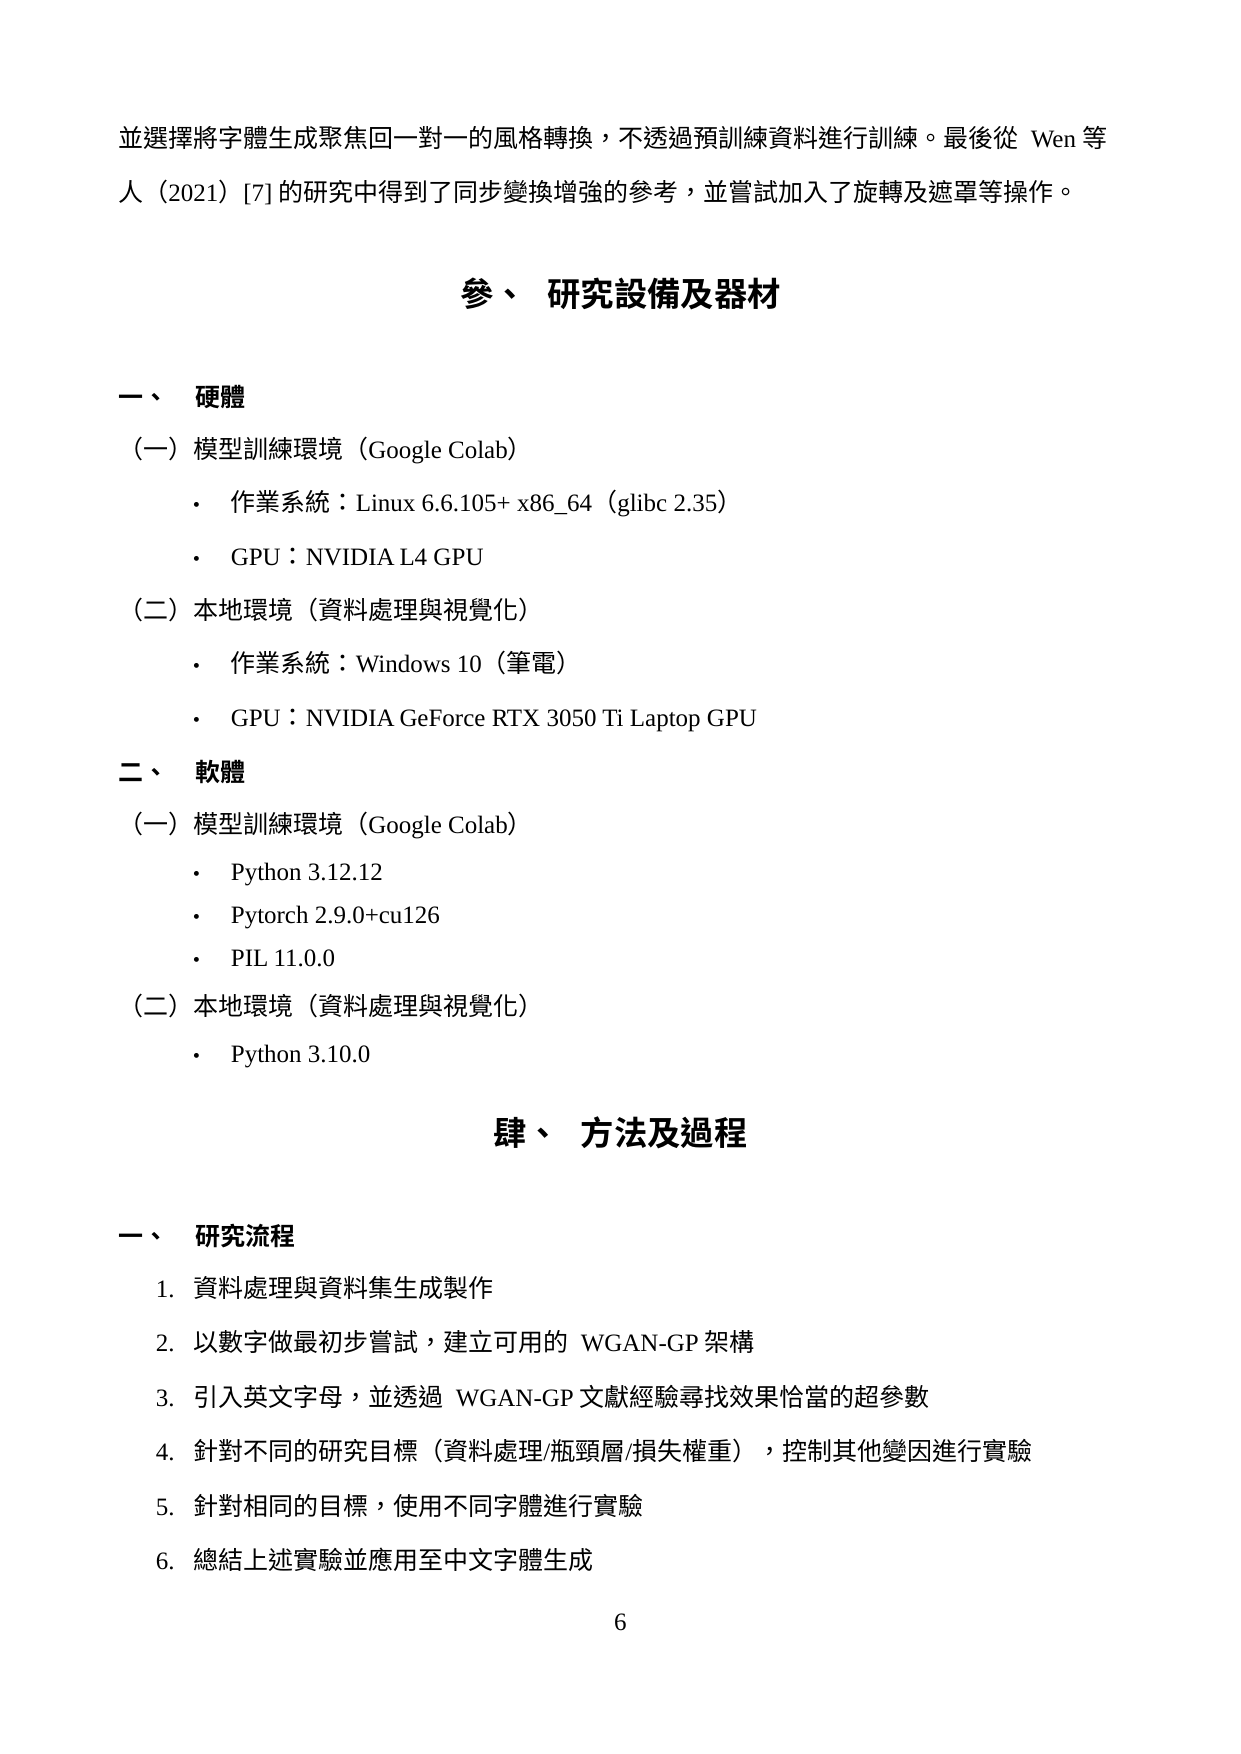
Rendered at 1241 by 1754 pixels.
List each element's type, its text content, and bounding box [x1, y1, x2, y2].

list 以數字做最初步嘗試，建立可用的 WGAN-GP 架構 [156, 1323, 1122, 1359]
list 針對不同的研究目標（資料處理/瓶頸層/損失權重），控制其他變因進行實驗 [156, 1432, 1122, 1468]
list Python 3.10.0 [193, 1039, 1122, 1068]
list PIL 11.0.0 [193, 943, 1122, 972]
list Pytorch 2.9.0+cu126 [193, 900, 1122, 929]
subtitle 硬體 [118, 377, 1122, 413]
subtitle 軟體 [118, 752, 1122, 788]
subtitle 本地環境（資料處理與視覺化） [118, 591, 1122, 627]
list GPU：NVIDIA L4 GPU [193, 536, 1122, 573]
text 本研究考慮到 GAN 在圖像生成的優勢以及他的不穩定性，決定使用 WGAN-GP 這個較為穩定的架構進行實作。並參考前人的研究，借鑒了 Pix2pix 的編解碼器以及雙損失函數（L1 損失 & 對抗損失）架構，並且為了簡化模型複雜度並聚焦於 WGAN-GP 本身的潛力探討，選擇不採用 U-Net 的跳躍連接機制。另外也在 zi2zi 中看見了中文字體生成的可行性，並選擇將字體生成聚焦回一對一的風格轉換，不透過預訓練資料進行訓練。最後從 Wen 等人（2021）[7] 的研究中得到了同步變換增強的參考，並嘗試加入了旋轉及遮罩等操作。 [118, 118, 1122, 209]
subtitle 研究流程 [118, 1216, 1122, 1252]
list 引入英文字母，並透過 WGAN-GP 文獻經驗尋找效果恰當的超參數 [156, 1377, 1122, 1413]
list 作業系統：Linux 6.6.105+ x86_64（glibc 2.35） [193, 482, 1122, 518]
list 總結上述實驗並應用至中文字體生成 [156, 1540, 1122, 1577]
list Python 3.12.12 [193, 857, 1122, 886]
subtitle 方法及過程 [118, 1107, 1122, 1155]
list GPU：NVIDIA GeForce RTX 3050 Ti Laptop GPU [193, 698, 1122, 734]
subtitle 模型訓練環境（Google Colab） [118, 804, 1122, 841]
subtitle 模型訓練環境（Google Colab） [118, 429, 1122, 466]
subtitle 本地環境（資料處理與視覺化） [118, 986, 1122, 1023]
list 作業系統：Windows 10（筆電） [193, 643, 1122, 679]
list 針對相同的目標，使用不同字體進行實驗 [156, 1486, 1122, 1522]
subtitle 研究設備及器材 [118, 268, 1122, 316]
list 資料處理與資料集生成製作 [156, 1268, 1122, 1305]
